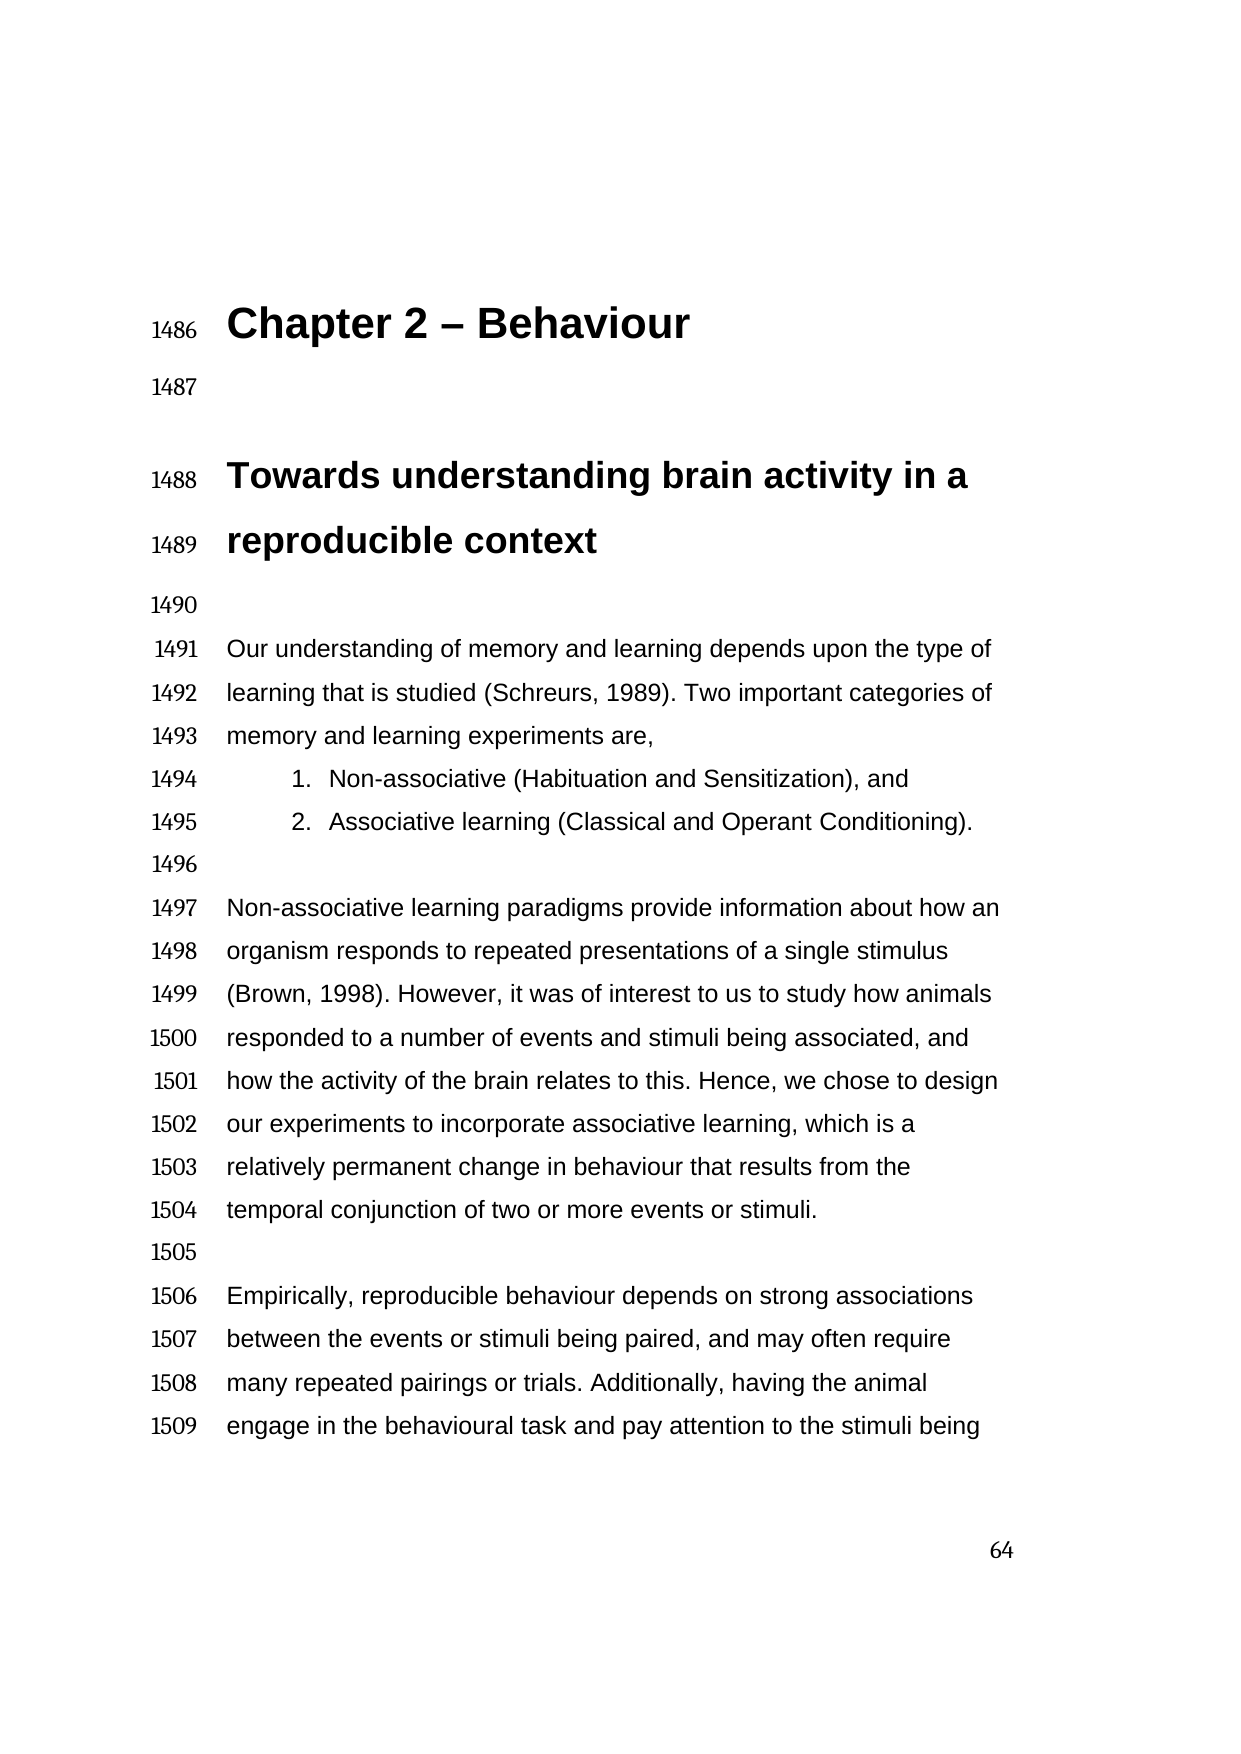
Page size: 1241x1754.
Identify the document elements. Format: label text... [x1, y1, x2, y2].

list Non-associative (Habituation and Sensitization), and [291, 764, 1014, 793]
text Non-associative learning paradigms provide information about how an organism responds to repeated presentations of a single stimulus (Brown, 1998)⁠. However, it was of interest to us to study how animals responded to a number of events and stimuli being associated, and how the activity of the brain relates to this. Hence, we chose to design our experiments to incorporate associative learning, which is a relatively permanent change in behaviour that results from the temporal conjunction of two or more events or stimuli. [226, 893, 1014, 1224]
list Associative learning (Classical and Operant Conditioning). [291, 807, 1014, 836]
subtitle Towards understanding brain activity in a reproducible context [226, 454, 1014, 561]
text Empirically, reproducible behaviour depends on strong associations between the events or stimuli being paired, and may often require many repeated pairings or trials. Additionally, having the animal engage in the behavioural task and pay attention to the stimuli being [226, 1281, 1014, 1439]
subtitle Chapter 2 – Behaviour [226, 298, 1014, 348]
text Our understanding of memory and learning depends upon the type of learning that is studied (Schreurs, 1989)⁠. Two important categories of memory and learning experiments are, [226, 634, 1014, 749]
